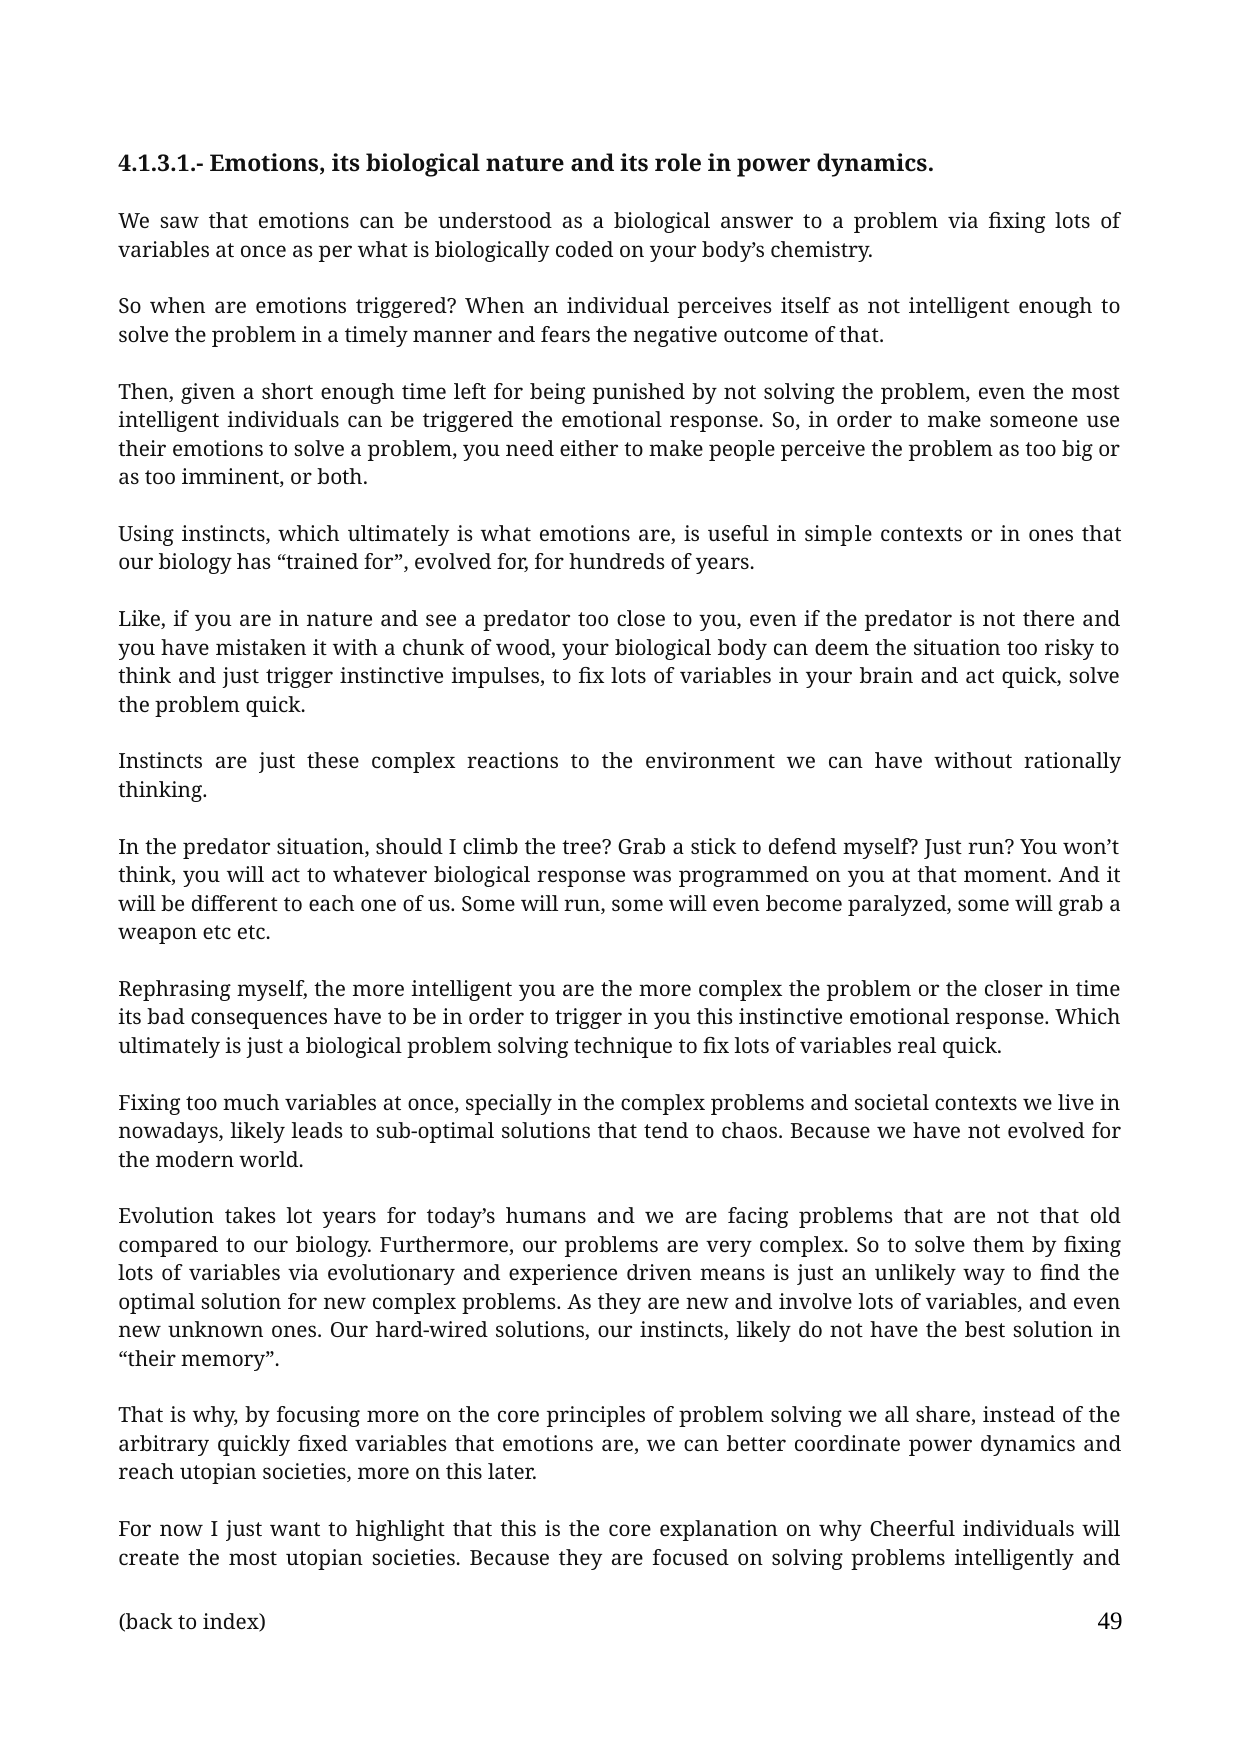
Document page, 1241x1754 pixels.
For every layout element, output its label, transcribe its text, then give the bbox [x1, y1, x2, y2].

text 4.1.3.1.- Emotions, its biological nature and its role in power dynamics. [118, 147, 1122, 178]
text Using instincts, which ultimately is what emotions are, is useful in simple contexts or in ones that our biology has “trained for”, evolved for, for hundreds of years. [118, 519, 1122, 576]
text For now I just want to highlight that this is the core explanation on why Cheerful individuals will create the most utopian societies. Because they are focused on solving problems intelligently and [118, 1514, 1122, 1571]
text Then, given a short enough time left for being punished by not solving the problem, even the most intelligent individuals can be triggered the emotional response. So, in order to make someone use their emotions to solve a problem, you need either to make people perceive the problem as too big or as too imminent, or both. [118, 377, 1122, 491]
text That is why, by focusing more on the core principles of problem solving we all share, instead of the arbitrary quickly fixed variables that emotions are, we can better coordinate power dynamics and reach utopian societies, more on this later. [118, 1401, 1122, 1486]
text Like, if you are in nature and see a predator too close to you, even if the predator is not there and you have mistaken it with a chunk of wood, your biological body can deem the situation too risky to think and just trigger instinctive impulses, to fix lots of variables in your brain and act quick, solve the problem quick. [118, 604, 1122, 718]
text In the predator situation, should I climb the tree? Grab a stick to defend myself? Just run? You won’t think, you will act to whatever biological response was programmed on you at that moment. And it will be different to each one of us. Some will run, some will even become paralyzed, some will grab a weapon etc etc. [118, 832, 1122, 946]
text Fixing too much variables at once, specially in the complex problems and societal contexts we live in nowadays, likely leads to sub-optimal solutions that tend to chaos. Because we have not evolved for the modern world. [118, 1088, 1122, 1173]
text We saw that emotions can be understood as a biological answer to a problem via fixing lots of variables at once as per what is biologically coded on your body’s chemistry. [118, 206, 1122, 263]
text Rephrasing myself, the more intelligent you are the more complex the problem or the closer in time its bad consequences have to be in order to trigger in you this instinctive emotional response. Which ultimately is just a biological problem solving technique to fix lots of variables real quick. [118, 974, 1122, 1059]
text Instincts are just these complex reactions to the environment we can have without rationally thinking. [118, 747, 1122, 803]
text So when are emotions triggered? When an individual perceives itself as not intelligent enough to solve the problem in a timely manner and fears the negative outcome of that. [118, 292, 1122, 348]
text Evolution takes lot years for today’s humans and we are facing problems that are not that old compared to our biology. Furthermore, our problems are very complex. So to solve them by fixing lots of variables via evolutionary and experience driven means is just an unlikely way to find the optimal solution for new complex problems. As they are new and involve lots of variables, and even new unknown ones. Our hard-wired solutions, our instincts, likely do not have the best solution in “their memory”. [118, 1202, 1122, 1372]
